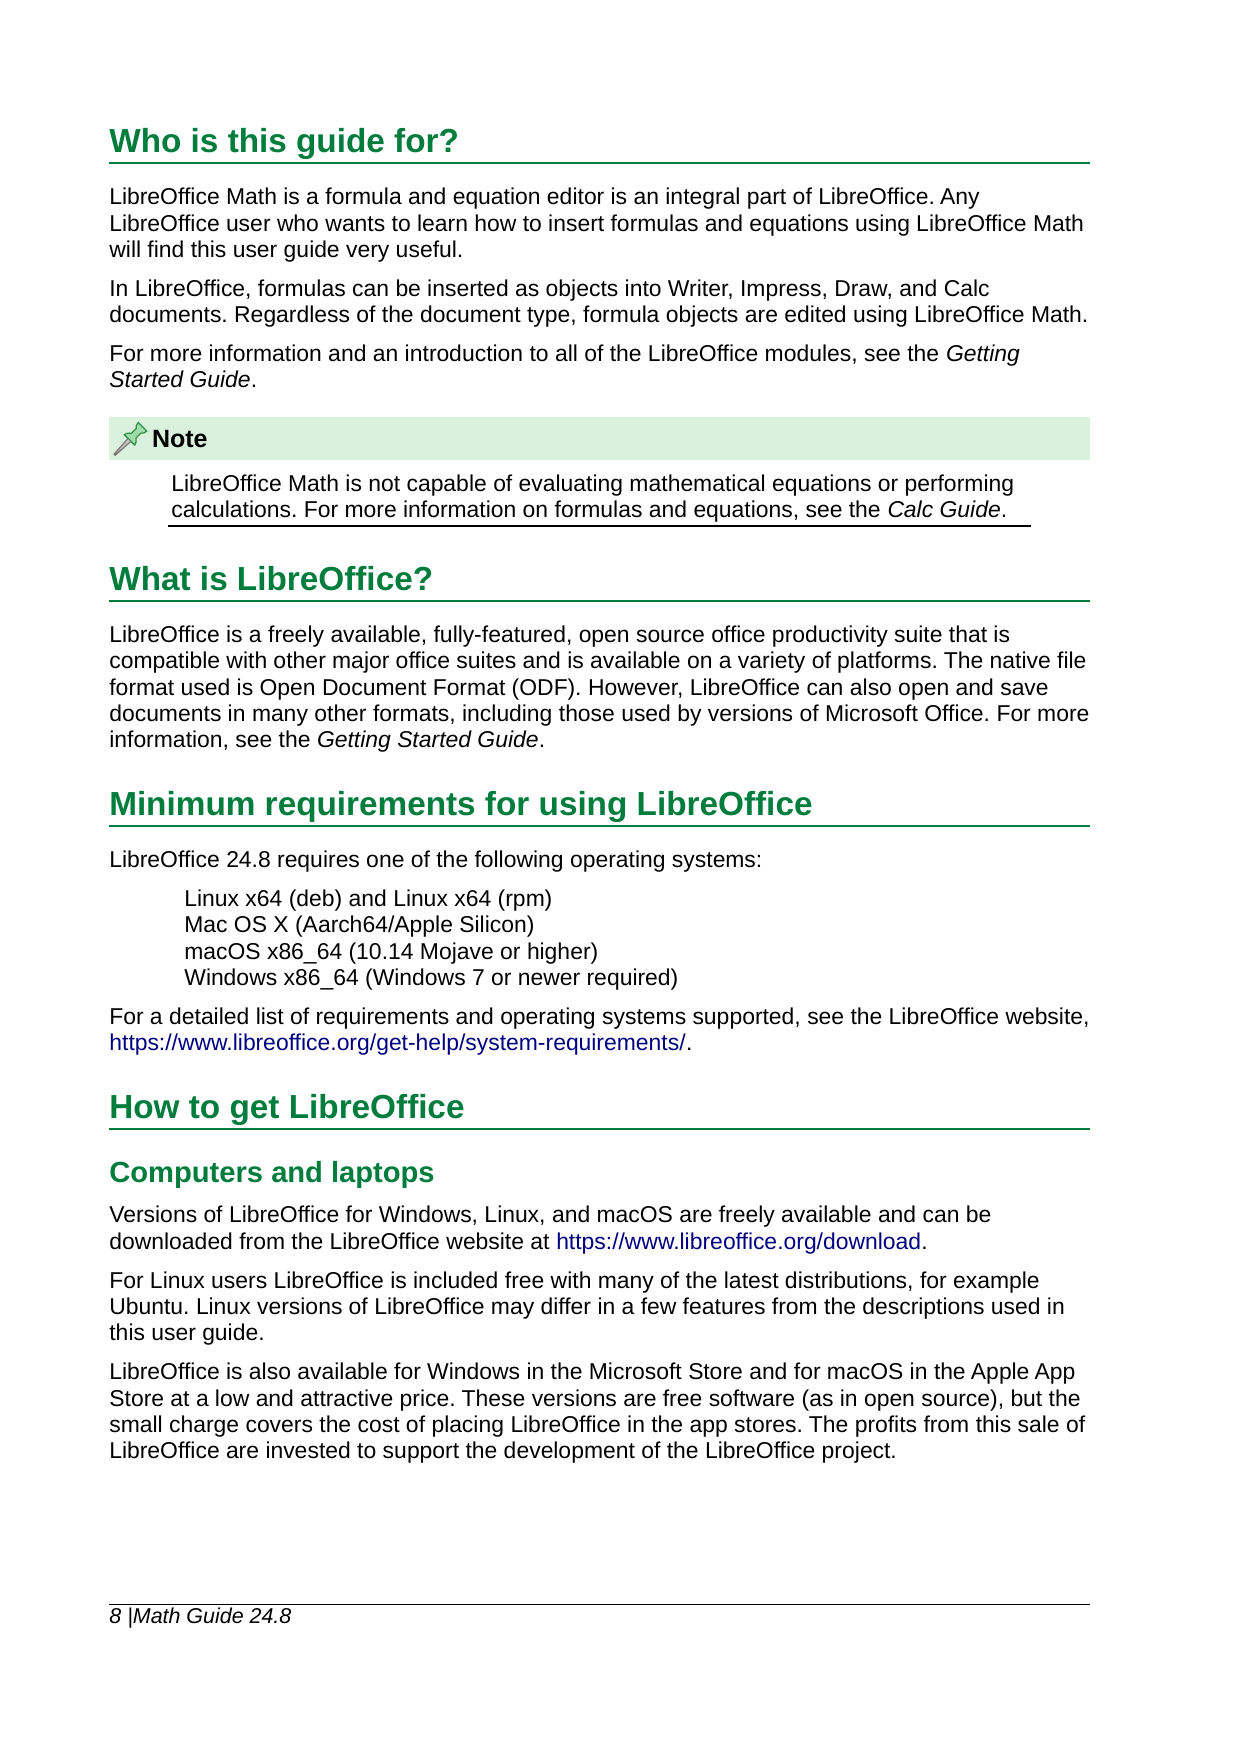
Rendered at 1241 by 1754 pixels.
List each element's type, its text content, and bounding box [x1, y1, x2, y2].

list Mac OS X (Aarch64/Apple Silicon) [184, 911, 1090, 938]
text For a detailed list of requirements and operating systems supported, see the LibreOffice website, https://www.libreoffice.org/get-help/system-requirements/. [109, 1003, 1090, 1056]
subtitle Who is this guide for? [109, 121, 1090, 162]
text LibreOffice Math is a formula and equation editor is an integral part of LibreOffice. Any LibreOffice user who wants to learn how to insert formulas and equations using LibreOffice Math will find this user guide very useful. [109, 183, 1090, 262]
list macOS x86_64 (10.14 Mojave or higher) [184, 938, 1090, 964]
list Windows x86_64 (Windows 7 or newer required) [184, 964, 1090, 990]
text Versions of LibreOffice for Windows, Linux, and macOS are freely available and can be downloaded from the LibreOffice website at https://www.libreoffice.org/download. [109, 1201, 1090, 1254]
subtitle Minimum requirements for using LibreOffice [109, 784, 1090, 825]
text LibreOffice is a freely available, fully-featured, open source office productivity suite that is compatible with other major office suites and is available on a variety of platforms. The native file format used is Open Document Format (ODF). However, LibreOffice can also open and save documents in many other formats, including those used by versions of Microsoft Office. For more information, see the Getting Started Guide. [109, 621, 1090, 753]
text In LibreOffice, formulas can be inserted as objects into Writer, Impress, Draw, and Calc documents. Regardless of the document type, formula objects are edited using LibreOffice Math. [109, 275, 1090, 327]
text For Linux users LibreOffice is included free with many of the latest distributions, for example Ubuntu. Linux versions of LibreOffice may differ in a few features from the descriptions used in this user guide. [109, 1267, 1090, 1346]
text LibreOffice is also available for Windows in the Microsoft Store and for macOS in the Apple App Store at a low and attractive price. These versions are free software (as in open source), but the small charge covers the cost of placing LibreOffice in the app stores. The profits from this sale of LibreOffice are invested to support the development of the LibreOffice project. [109, 1358, 1090, 1463]
text LibreOffice Math is not capable of evaluating mathematical equations or performing calculations. For more information on formulas and equations, see the Calc Guide. [168, 467, 1031, 525]
subtitle What is LibreOffice? [109, 559, 1090, 600]
subtitle Computers and laptops [109, 1155, 1090, 1189]
text LibreOffice 24.8 requires one of the following operating systems: [109, 846, 1090, 872]
list Linux x64 (deb) and Linux x64 (rpm) [184, 885, 1090, 911]
subtitle How to get LibreOffice [109, 1087, 1090, 1128]
text For more information and an introduction to all of the LibreOffice modules, see the Getting Started Guide. [109, 340, 1090, 393]
subtitle Note [109, 417, 1090, 460]
